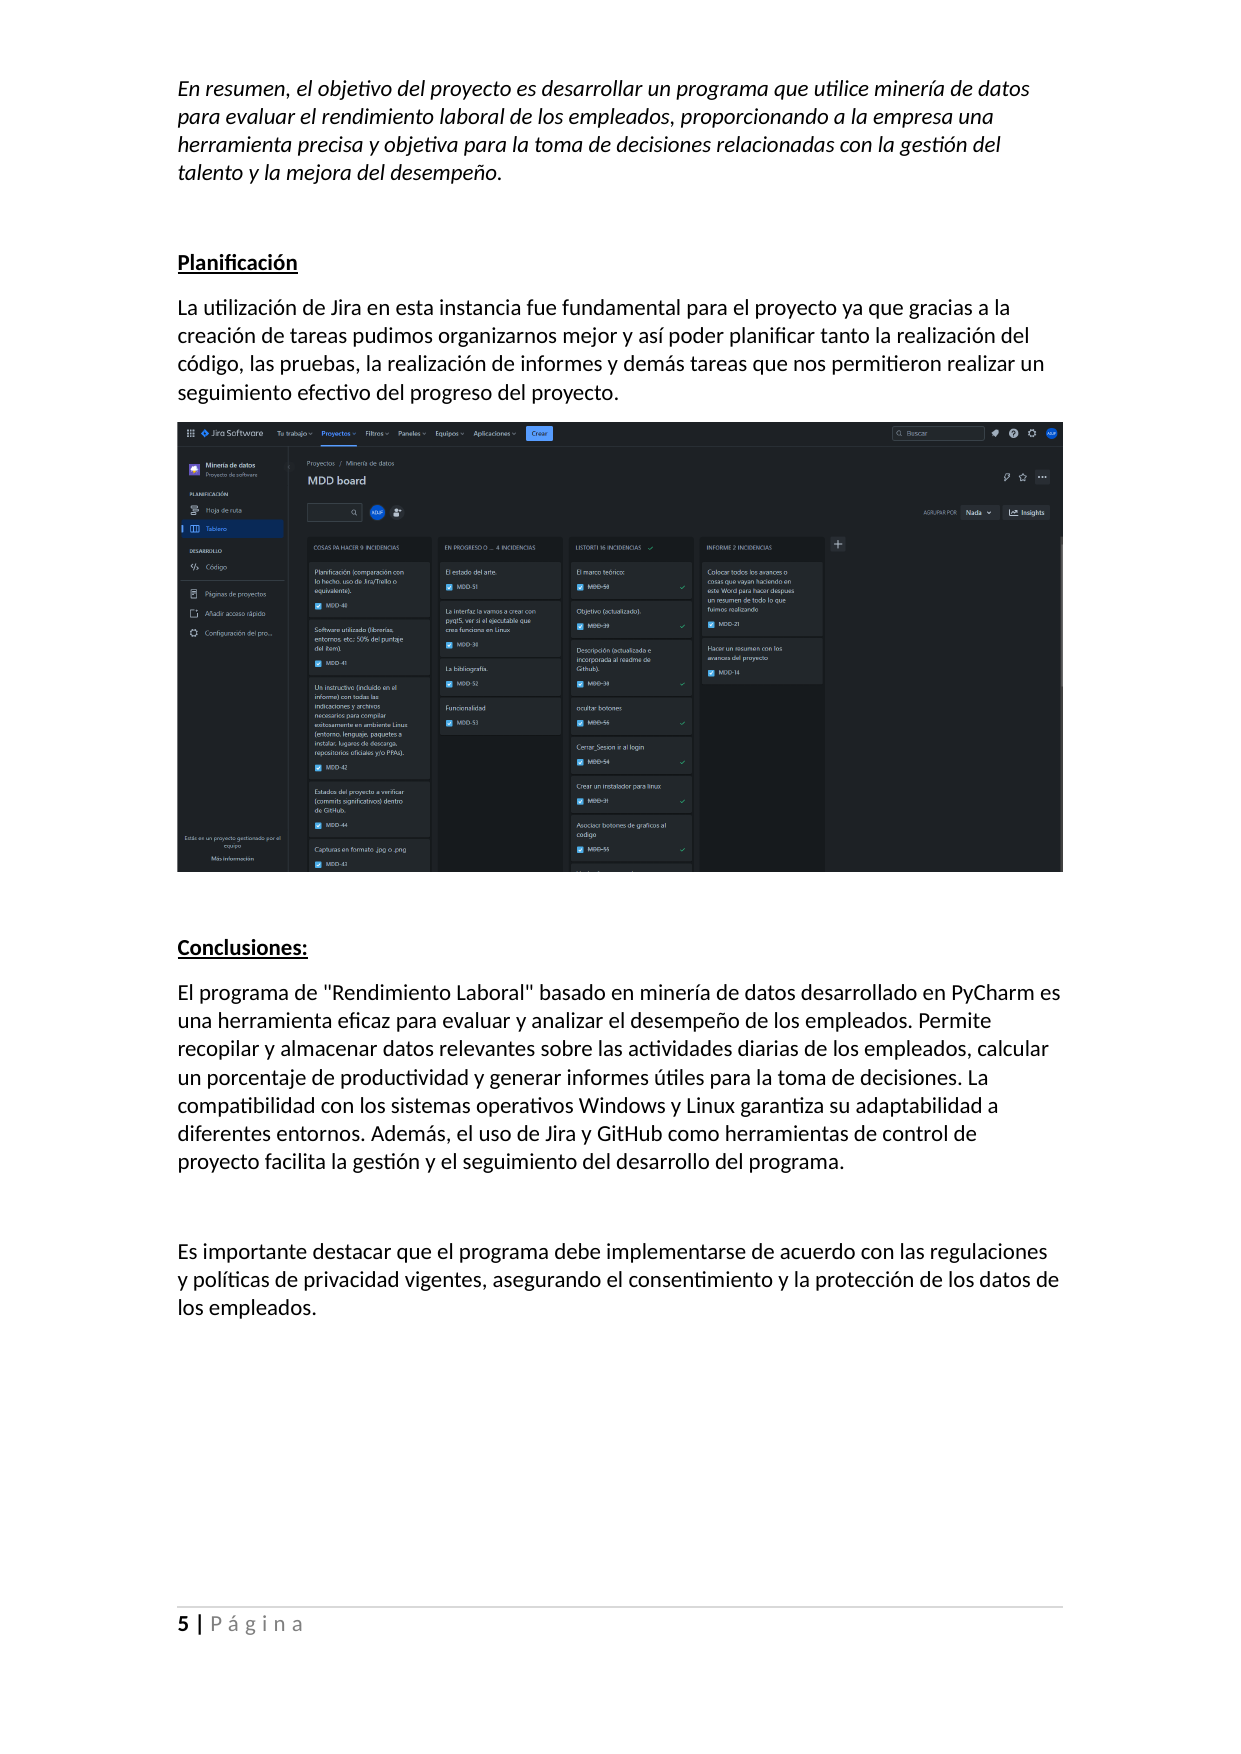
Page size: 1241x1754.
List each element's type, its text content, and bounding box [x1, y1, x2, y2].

text En resumen, el objetivo del proyecto es desarrollar un programa que utilice minería de datos para evaluar el rendimiento laboral de los empleados, proporcionando a la empresa una herramienta precisa y objetiva para la toma de decisiones relacionadas con la gestión del talento y la mejora del desempeño. [177, 74, 1063, 186]
text La utilización de Jira en esta instancia fue fundamental para el proyecto ya que gracias a la creación de tareas pudimos organizarnos mejor y así poder planificar tanto la realización del código, las pruebas, la realización de informes y demás tareas que nos permitieron realizar un seguimiento efectivo del progreso del proyecto. [177, 293, 1063, 406]
text Es importante destacar que el programa debe implementarse de acuerdo con las regulaciones y políticas de privacidad vigentes, asegurando el consentimiento y la protección de los datos de los empleados. [177, 1237, 1063, 1322]
text El programa de "Rendimiento Laboral" basado en minería de datos desarrollado en PyCharm es una herramienta eficaz para evaluar y analizar el desempeño de los empleados. Permite recopilar y almacenar datos relevantes sobre las actividades diarias de los empleados, calcular un porcentaje de productividad y generar informes útiles para la toma de decisiones. La compatibilidad con los sistemas operativos Windows y Linux garantiza su adaptabilidad a diferentes entornos. Además, el uso de Jira y GitHub como herramientas de control de proyecto facilita la gestión y el seguimiento del desarrollo del programa. [177, 978, 1063, 1175]
text Conclusiones: [177, 933, 1063, 961]
text Planificación [177, 248, 1063, 276]
